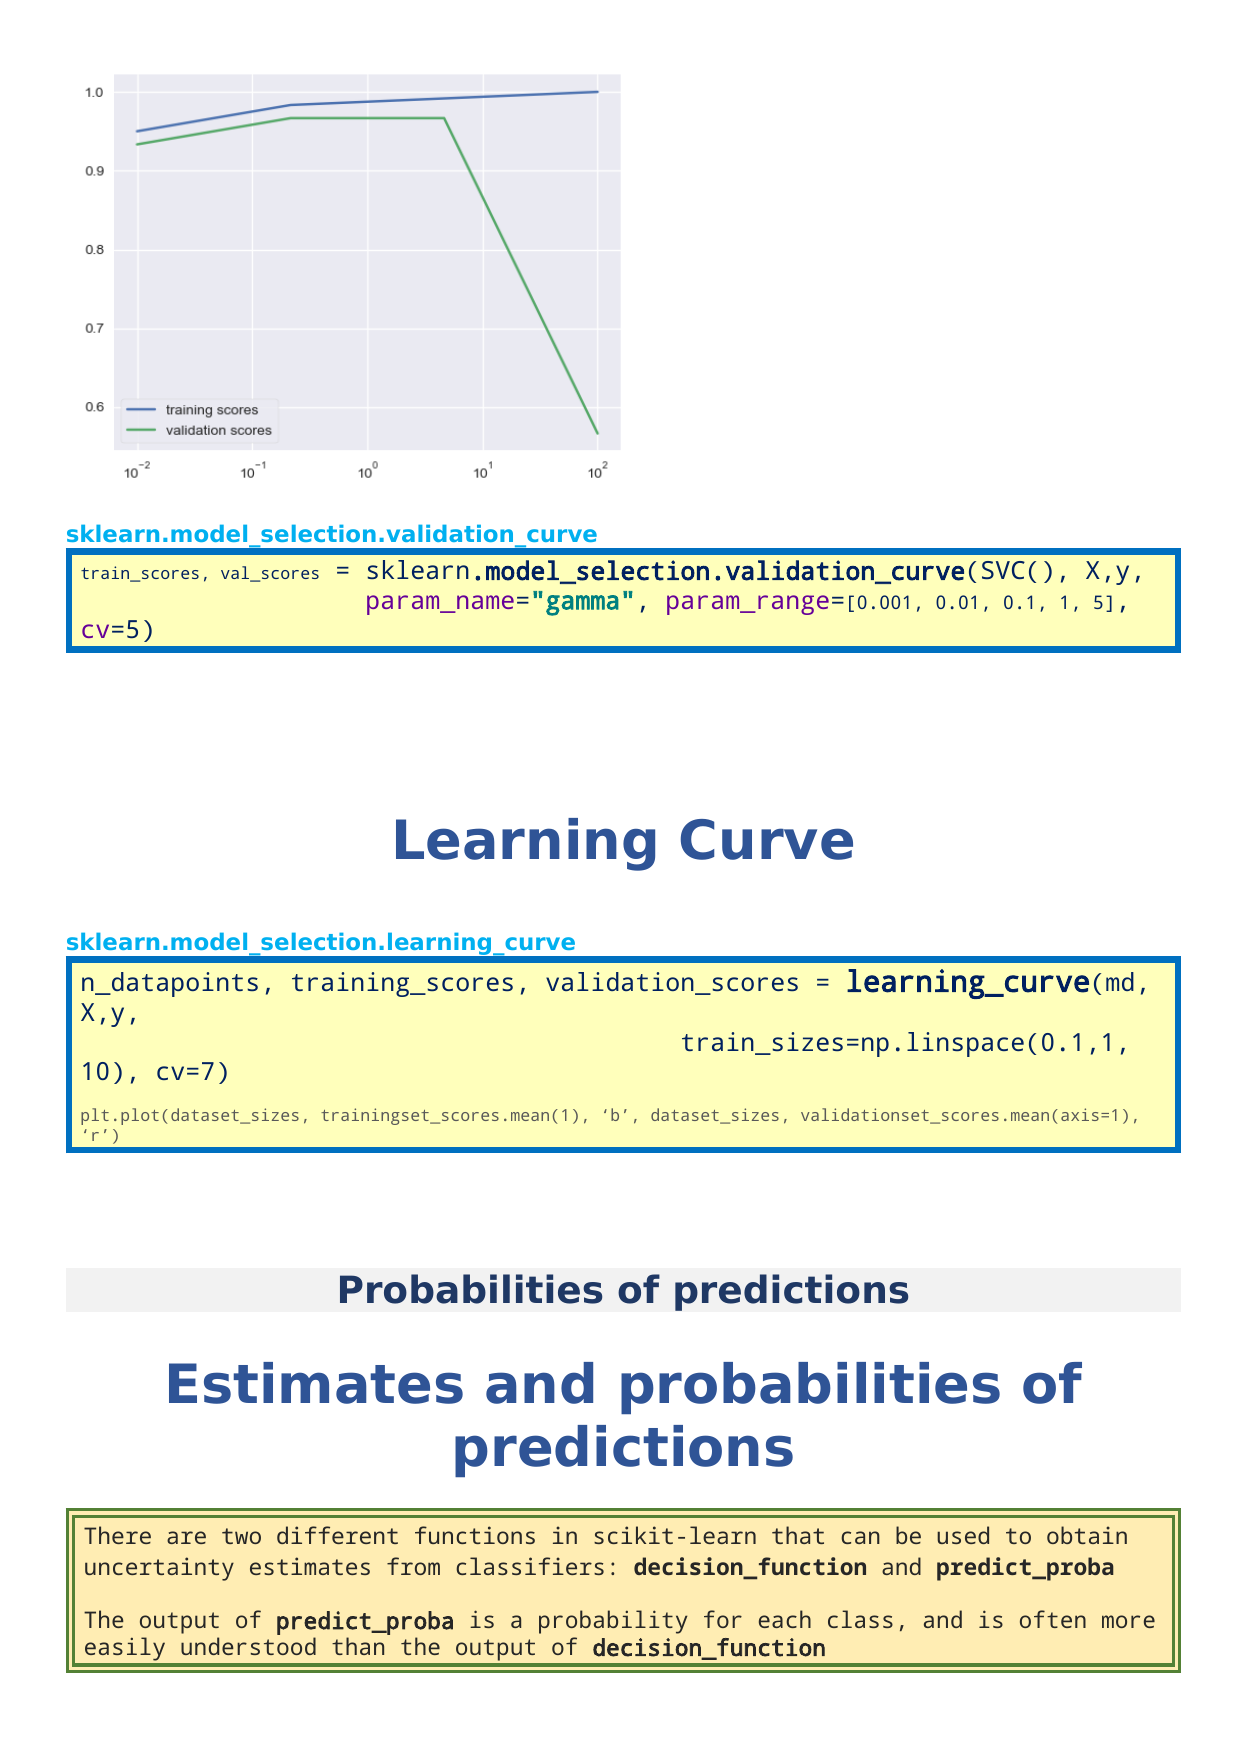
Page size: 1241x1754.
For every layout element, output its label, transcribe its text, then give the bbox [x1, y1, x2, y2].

text Learning Curve [66, 809, 1181, 872]
text train_scores, val_scores = sklearn.model_selection.validation_curve(SVC(), X,y, [72, 555, 1175, 577]
text The output of predict_proba is a probability for each class, and is often more easily understood than the output of decision_function [69, 1596, 1178, 1670]
text Estimates and probabilities of predictions [66, 1353, 1181, 1479]
title sklearn.model_selection.validation_curve [66, 522, 1181, 548]
text There are two different functions in scikit-learn that can be used to obtain uncertainty estimates from classifiers: decision_function and predict_proba [69, 1511, 1178, 1571]
text train_sizes=np.linspace(0.1,1, 10), cv=7) [72, 1019, 1175, 1078]
text plt.plot(dataset_sizes, trainingset_scores.mean(1), ‘b’, dataset_sizes, validationset_scores.mean(axis=1), ‘r’) [72, 1098, 1175, 1147]
text n_datapoints, training_scores, validation_scores = learning_curve(md, X,y, [72, 963, 1175, 1019]
title sklearn.model_selection.learning_curve [66, 929, 1181, 956]
subtitle Probabilities of predictions [66, 1268, 1181, 1312]
text param_name="gamma", param_range=[0.001, 0.01, 0.1, 1, 5], cv=5) [72, 577, 1175, 646]
picture [65, 54, 635, 493]
